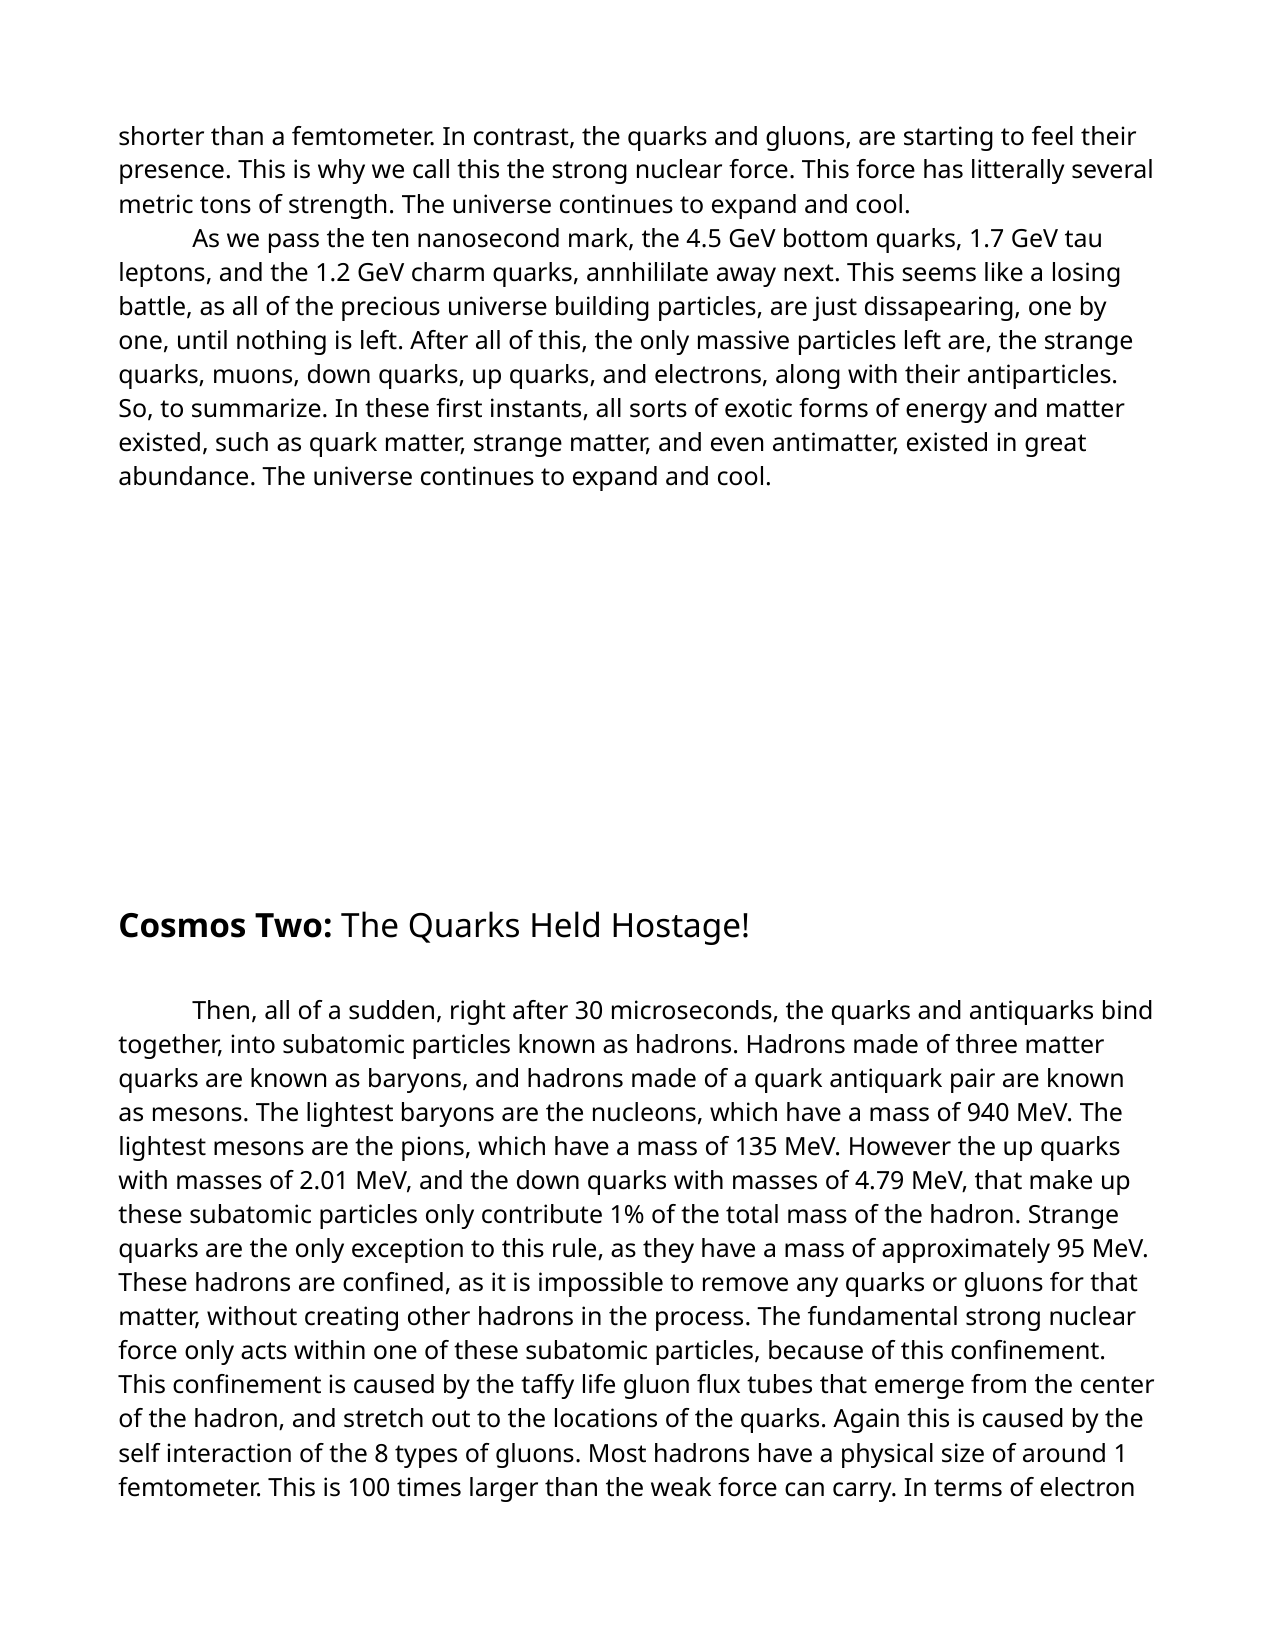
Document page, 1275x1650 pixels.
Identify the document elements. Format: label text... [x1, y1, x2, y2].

text Then, all of a sudden, right after 30 microseconds, the quarks and antiquarks bind together, into subatomic particles known as hadrons. Hadrons made of three matter quarks are known as baryons, and hadrons made of a quark antiquark pair are known as mesons. The lightest baryons are the nucleons, which have a mass of 940 MeV. The lightest mesons are the pions, which have a mass of 135 MeV. However the up quarks with masses of 2.01 MeV, and the down quarks with masses of 4.79 MeV, that make up these subatomic particles only contribute 1% of the total mass of the hadron. Strange quarks are the only exception to this rule, as they have a mass of approximately 95 MeV. These hadrons are confined, as it is impossible to remove any quarks or gluons for that matter, without creating other hadrons in the process. The fundamental strong nuclear force only acts within one of these subatomic particles, because of this confinement. This confinement is caused by the taffy life gluon flux tubes that emerge from the center of the hadron, and stretch out to the locations of the quarks. Again this is caused by the self interaction of the 8 types of gluons. Most hadrons have a physical size of around 1 femtometer. This is 100 times larger than the weak force can carry. In terms of electron [118, 992, 1157, 1503]
text Cosmos Two: The Quarks Held Hostage! [118, 902, 1157, 947]
text As we pass the ten nanosecond mark, the 4.5 GeV bottom quarks, 1.7 GeV tau leptons, and the 1.2 GeV charm quarks, annhililate away next. This seems like a losing battle, as all of the precious universe building particles, are just dissapearing, one by one, until nothing is left. After all of this, the only massive particles left are, the strange quarks, muons, down quarks, up quarks, and electrons, along with their antiparticles. So, to summarize. In these first instants, all sorts of exotic forms of energy and matter existed, such as quark matter, strange matter, and even antimatter, existed in great abundance. The universe continues to expand and cool. [118, 220, 1157, 493]
text shorter than a femtometer. In contrast, the quarks and gluons, are starting to feel their presence. This is why we call this the strong nuclear force. This force has litterally several metric tons of strength. The universe continues to expand and cool. [118, 118, 1157, 220]
